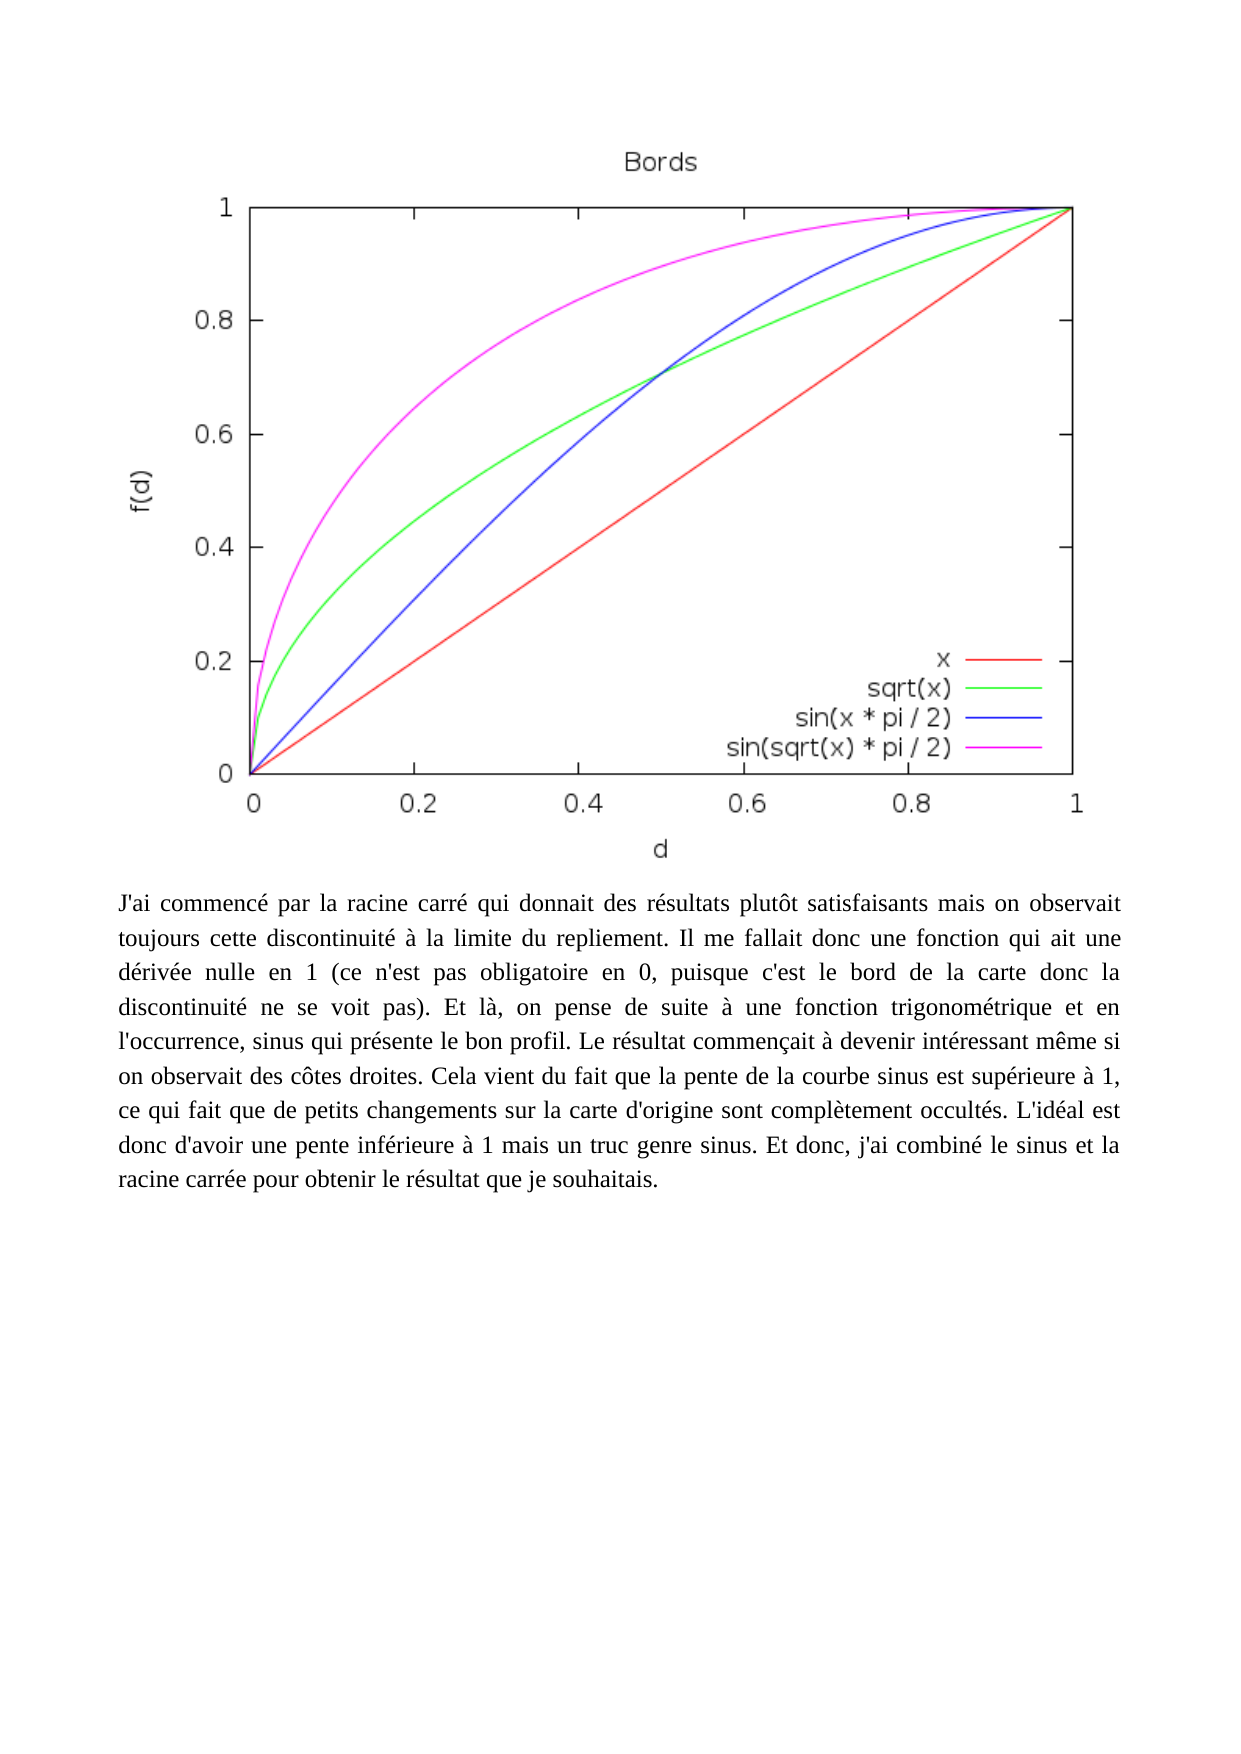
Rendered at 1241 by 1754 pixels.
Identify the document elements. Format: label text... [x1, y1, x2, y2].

picture [118, 118, 1119, 869]
text J'ai commencé par la racine carré qui donnait des résultats plutôt satisfaisants mais on observait toujours cette discontinuité à la limite du repliement. Il me fallait donc une fonction qui ait une dérivée nulle en 1 (ce n'est pas obligatoire en 0, puisque c'est le bord de la carte donc la discontinuité ne se voit pas). Et là, on pense de suite à une fonction trigonométrique et en l'occurrence, sinus qui présente le bon profil. Le résultat commençait à devenir intéressant même si on observait des côtes droites. Cela vient du fait que la pente de la courbe sinus est supérieure à 1, ce qui fait que de petits changements sur la carte d'origine sont complètement occultés. L'idéal est donc d'avoir une pente inférieure à 1 mais un truc genre sinus. Et donc, j'ai combiné le sinus et la racine carrée pour obtenir le résultat que je souhaitais. [118, 888, 1122, 1193]
